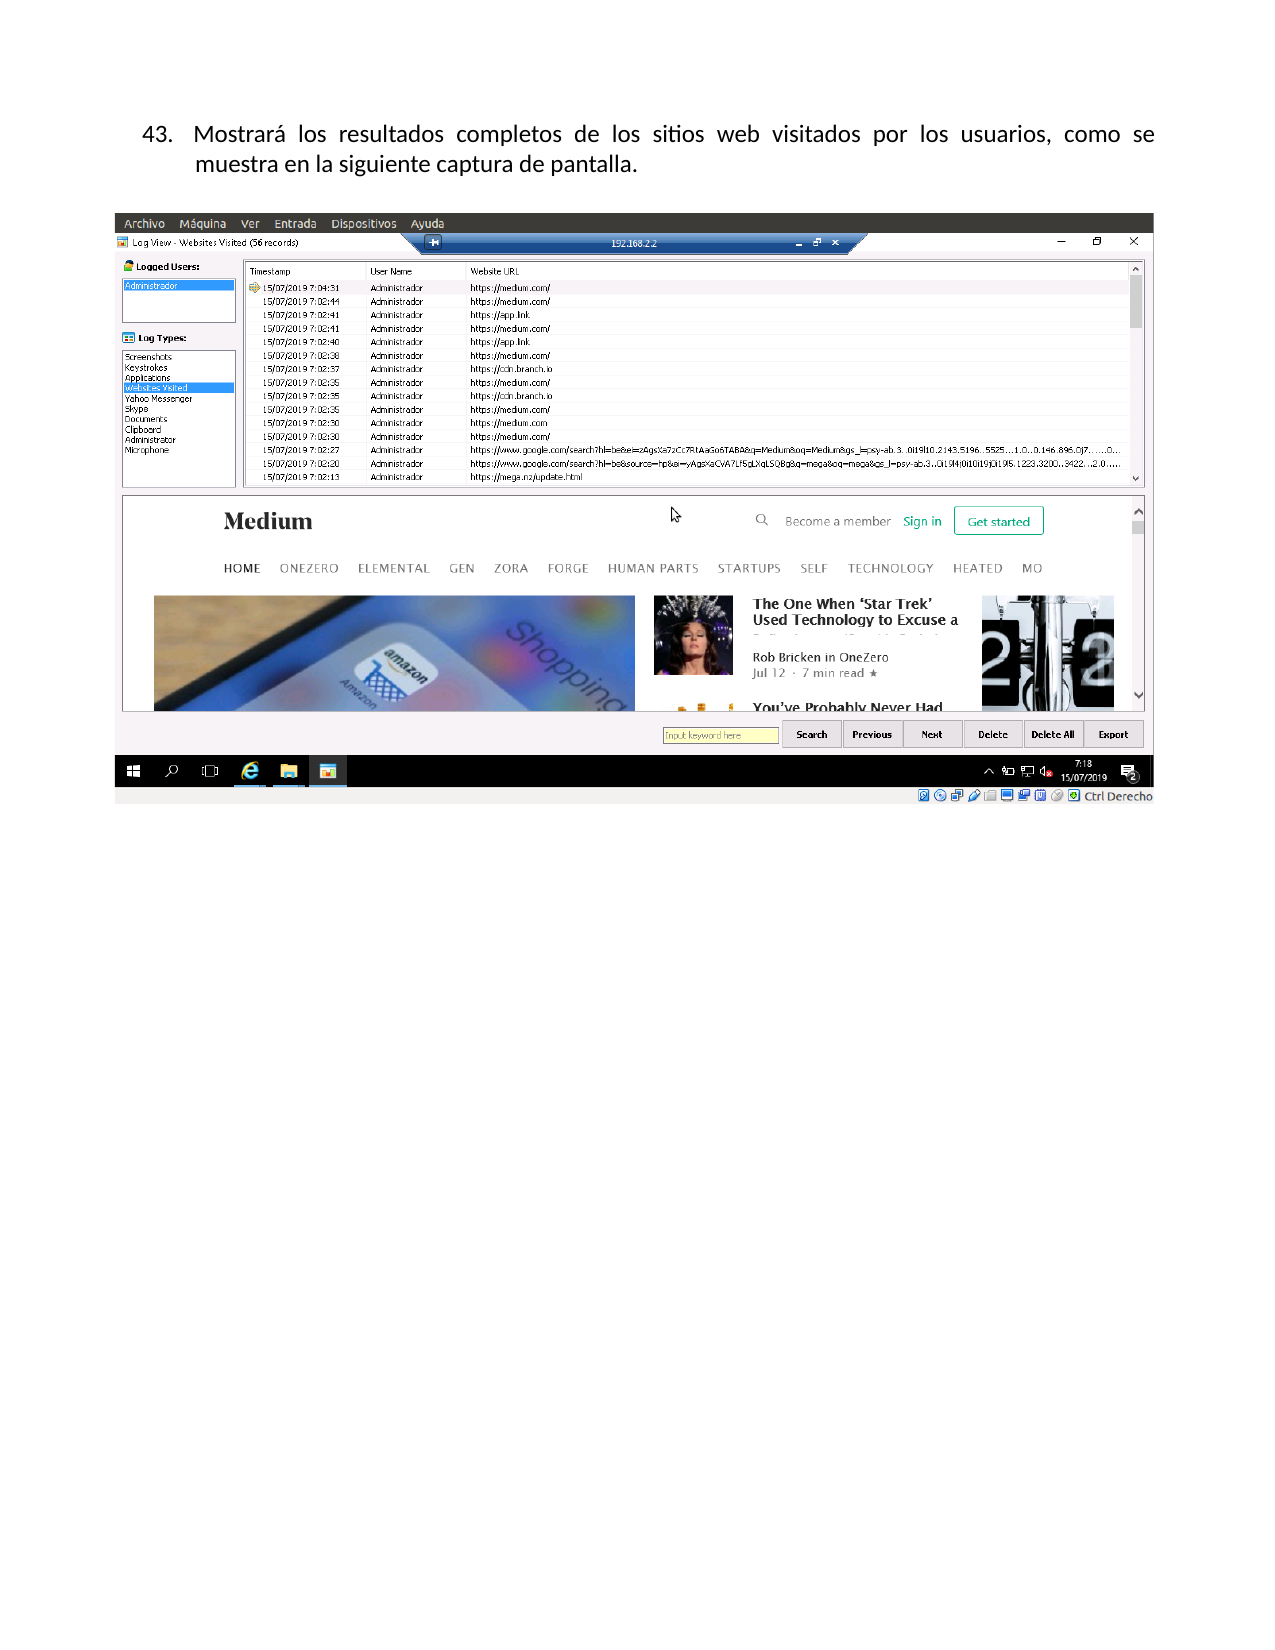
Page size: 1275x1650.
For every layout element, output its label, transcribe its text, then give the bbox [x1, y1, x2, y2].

picture [114, 213, 1154, 804]
list Mostrará los resultados completos de los sitios web visitados por los usuarios, como se muestra en la siguiente captura de pantalla. [142, 118, 1157, 179]
